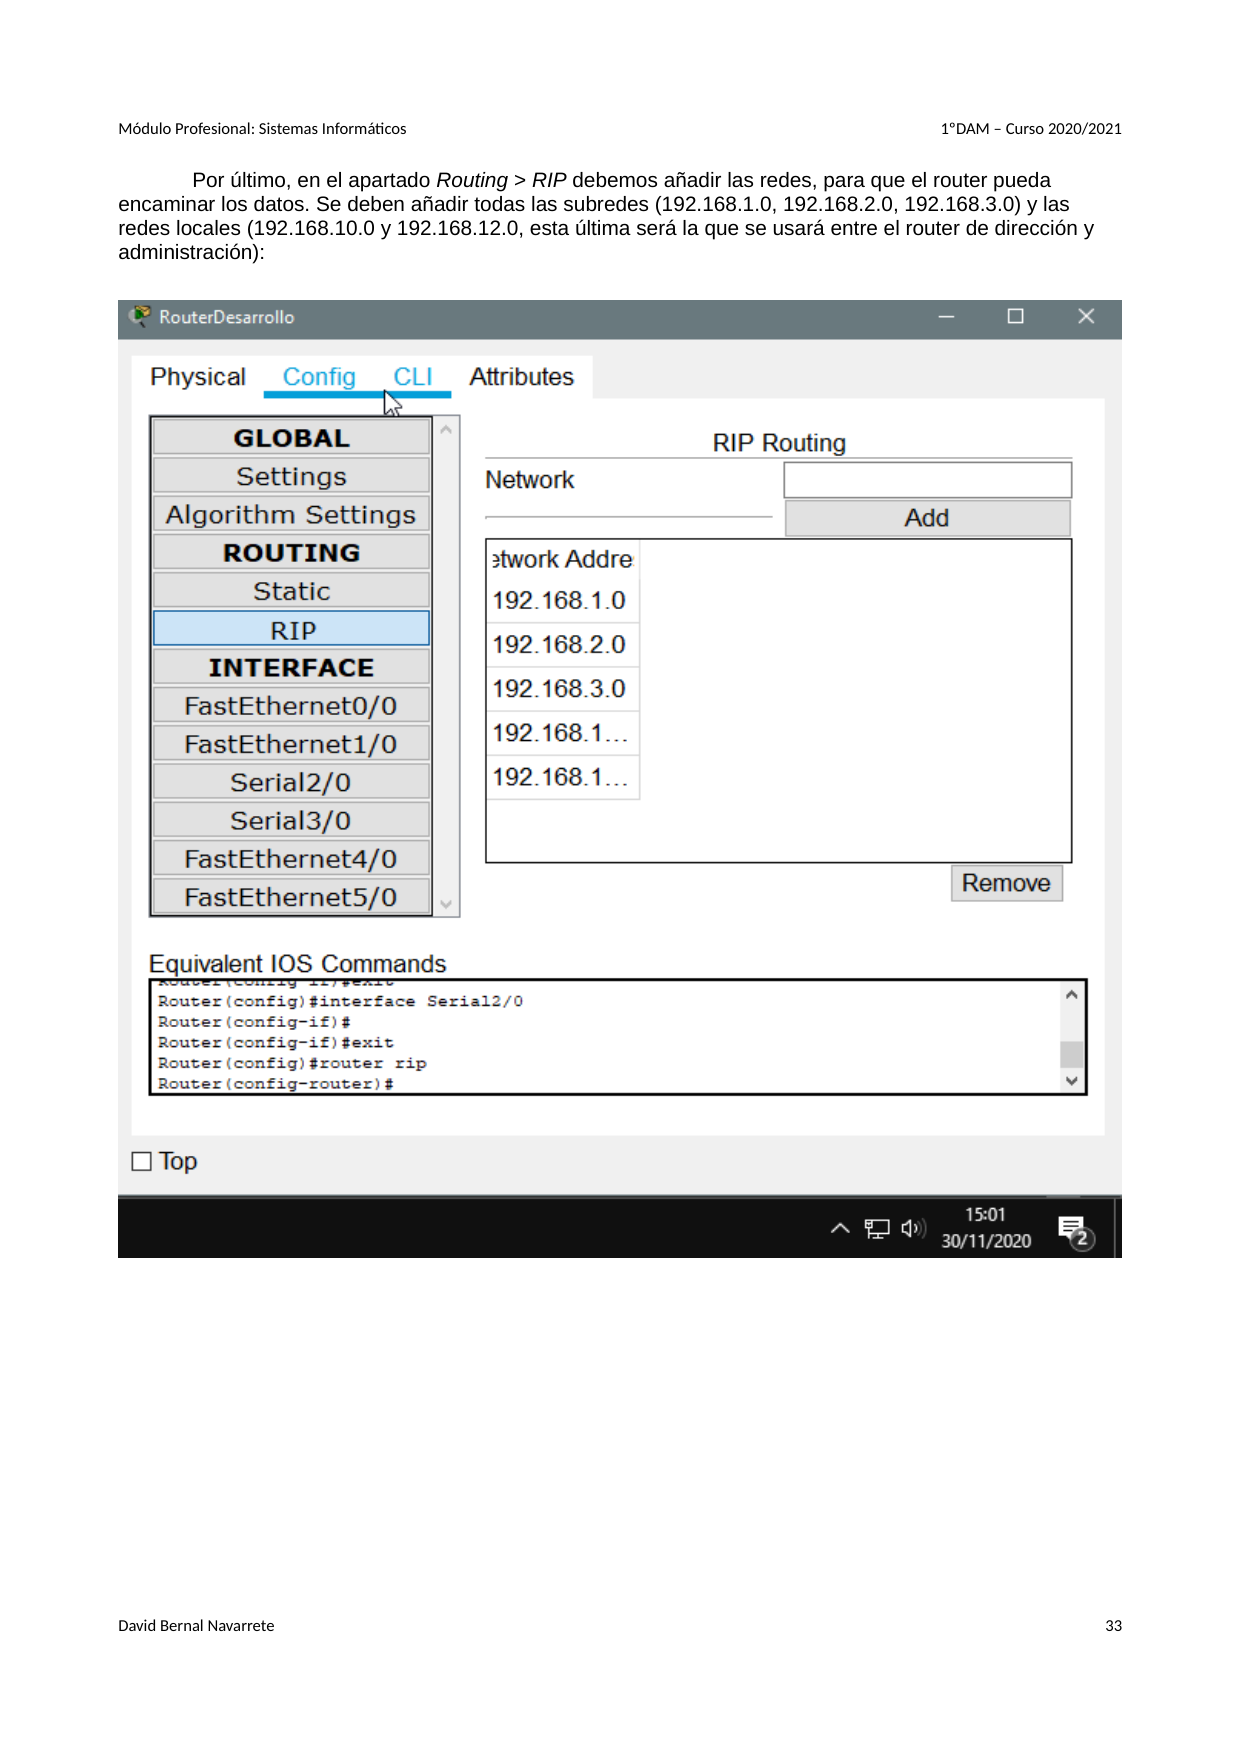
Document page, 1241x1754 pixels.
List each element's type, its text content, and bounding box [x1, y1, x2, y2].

text Por último, en el apartado Routing > RIP debemos añadir las redes, para que el router pueda encaminar los datos. Se deben añadir todas las subredes (192.168.1.0, 192.168.2.0, 192.168.3.0) y las redes locales (192.168.10.0 y 192.168.12.0, esta última será la que se usará entre el router de dirección y administración): [118, 168, 1122, 264]
picture [118, 300, 1122, 1258]
